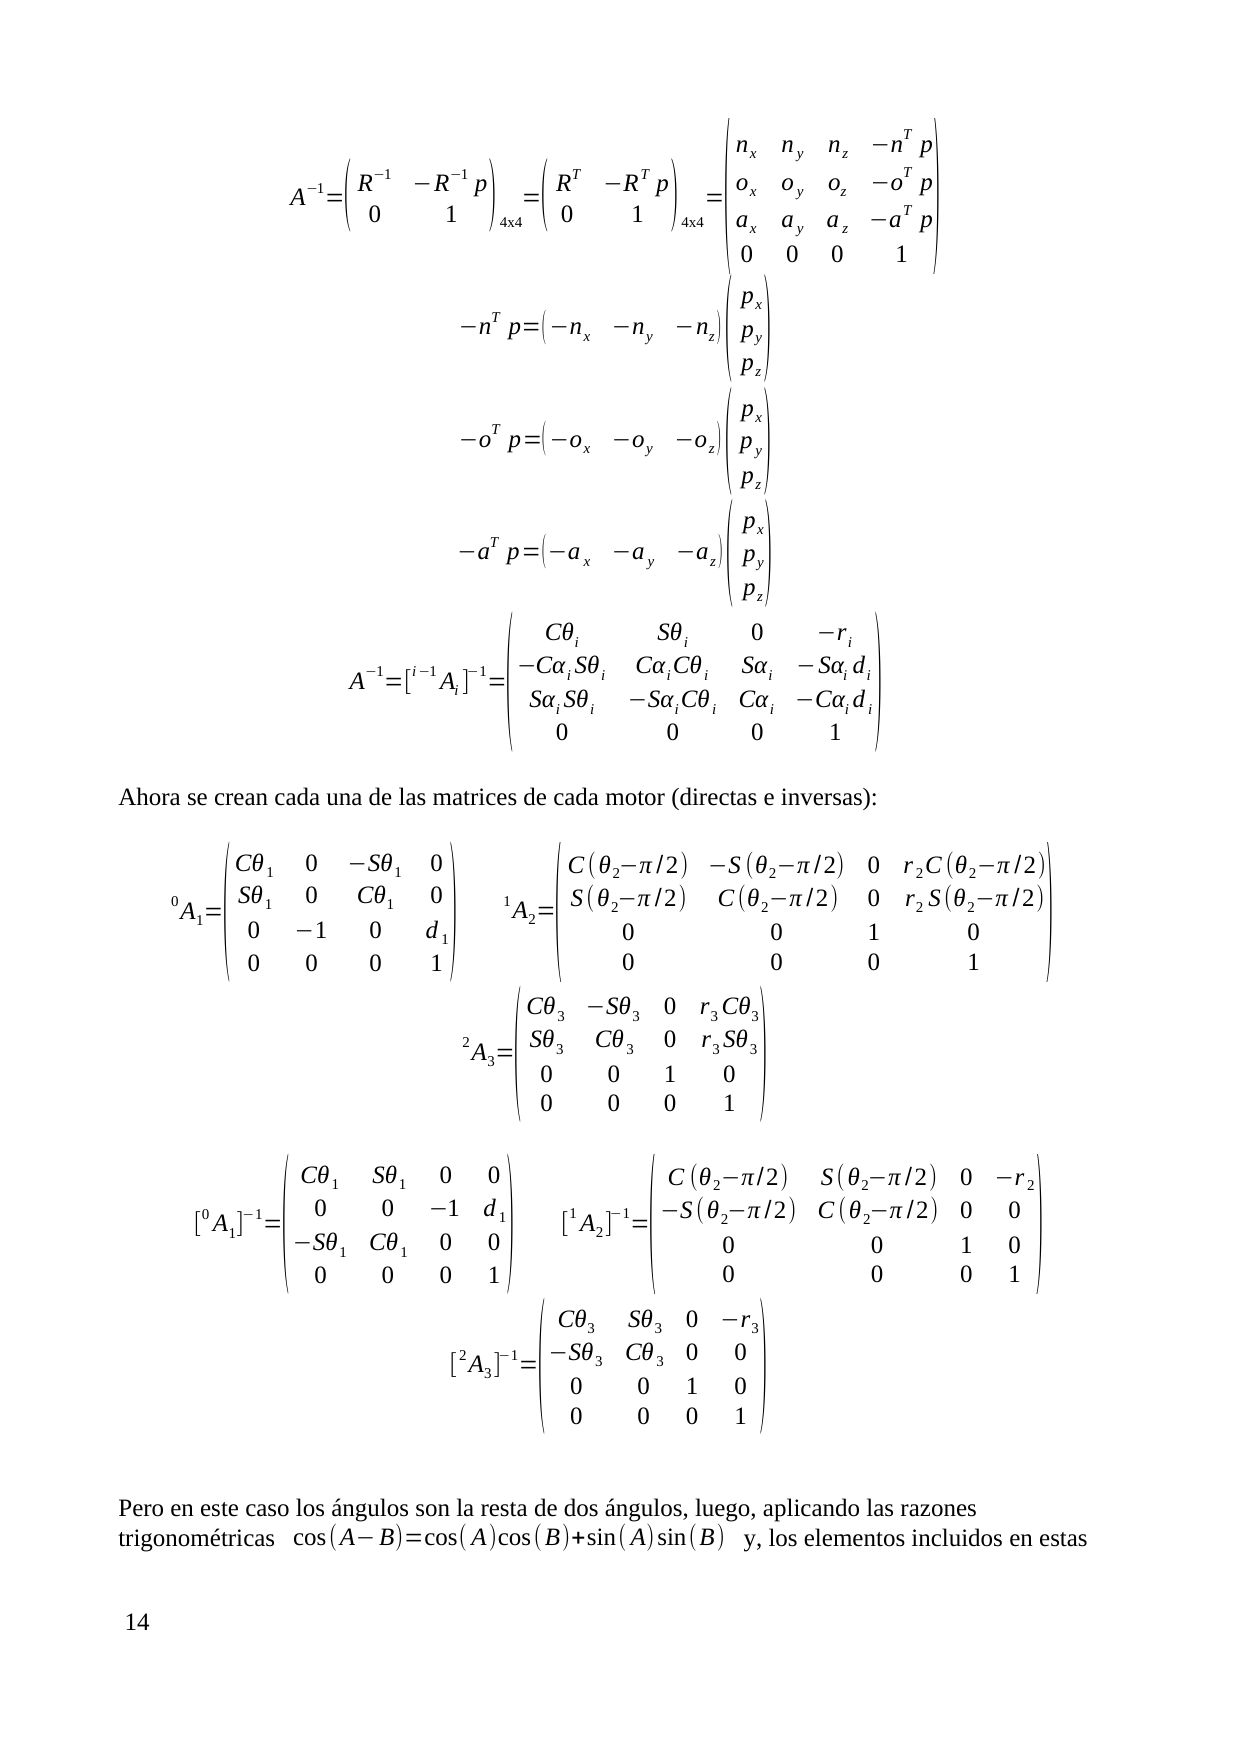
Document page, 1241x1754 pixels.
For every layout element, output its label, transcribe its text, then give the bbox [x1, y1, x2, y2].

text Ahora se crean cada una de las matrices de cada motor (directas e inversas): [118, 782, 1122, 811]
text Pero en este caso los ángulos son la resta de dos ángulos, luego, aplicando las razones trigonométricasy, los elementos incluidos en estas matrices serían: [118, 1493, 1122, 1552]
